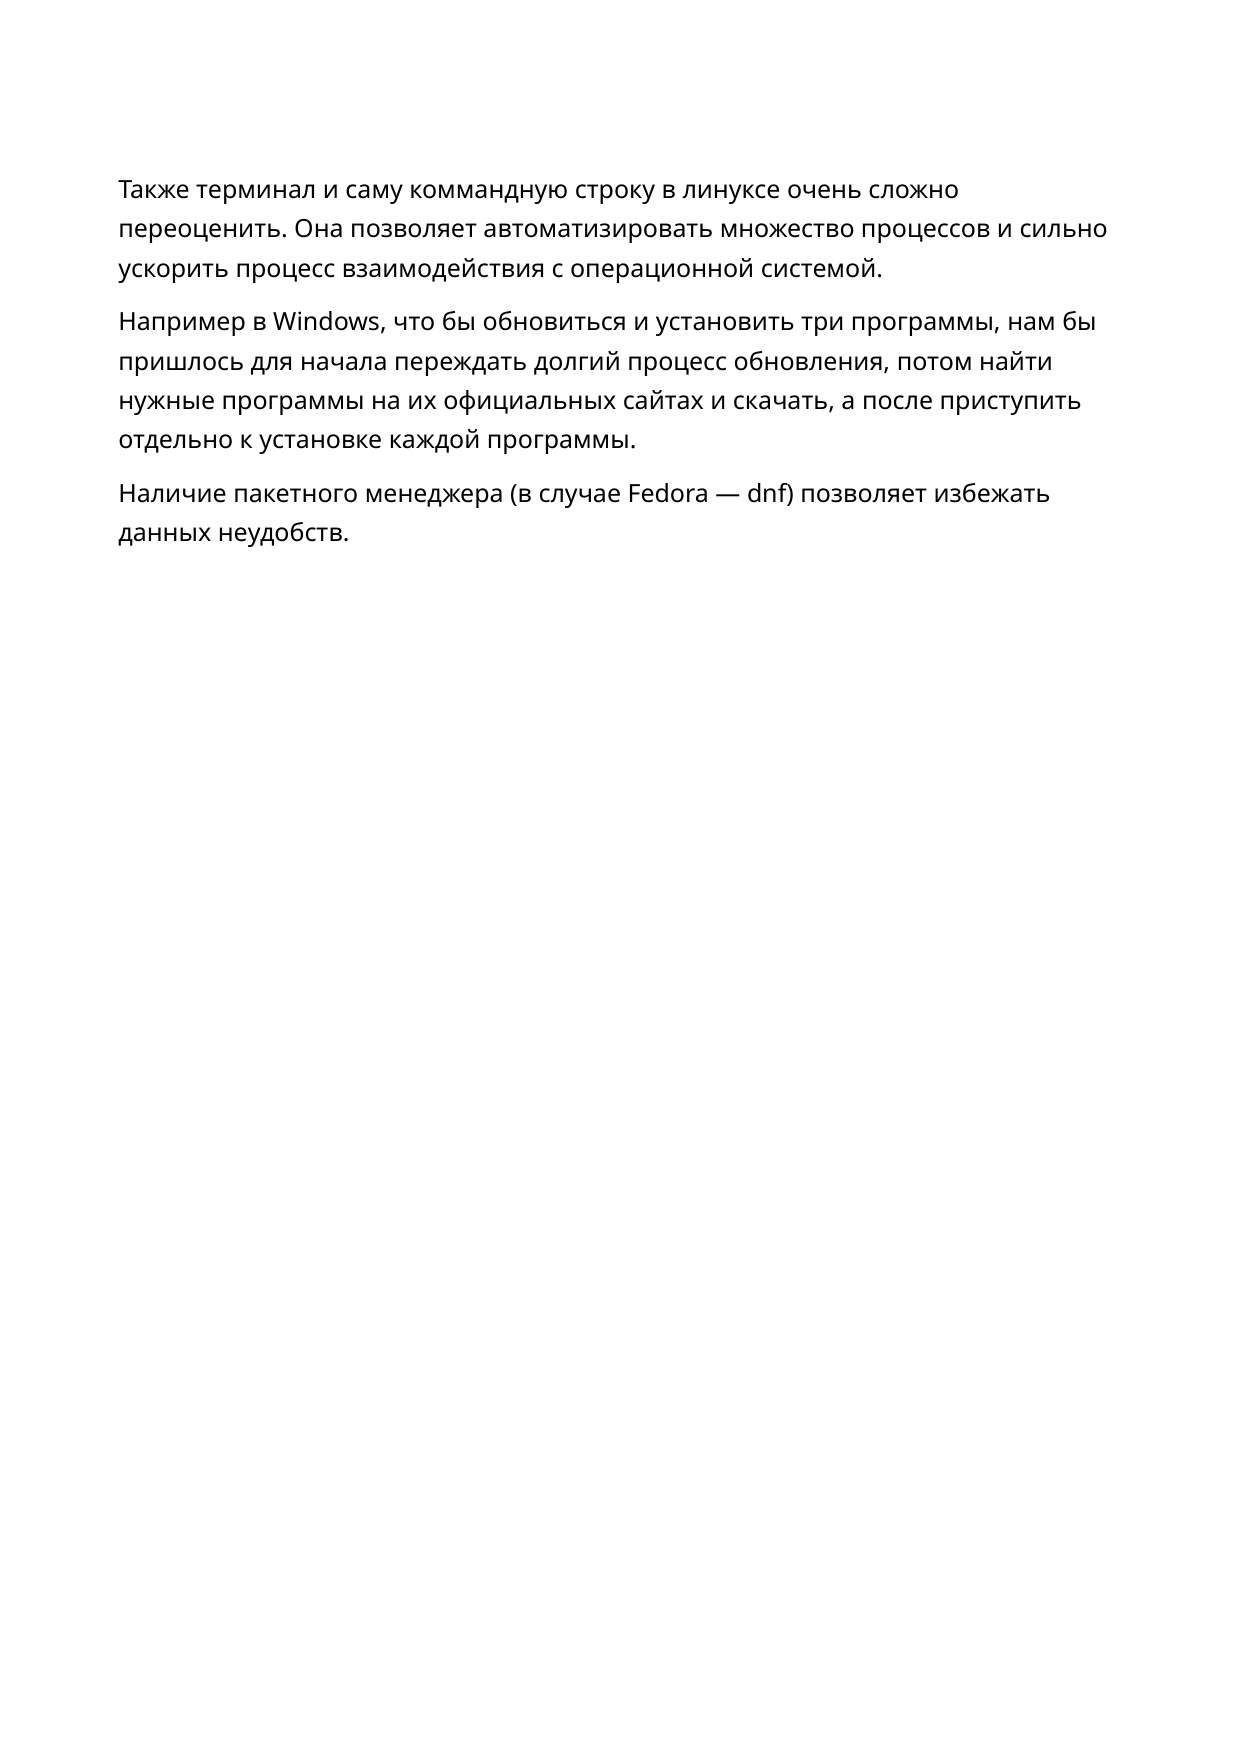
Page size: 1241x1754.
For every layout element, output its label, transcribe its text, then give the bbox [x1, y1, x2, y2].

text Также терминал и саму коммандную строку в линуксе очень сложно переоценить. Она позволяет автоматизировать множество процессов и сильно ускорить процесс взаимодействия с операционной системой. [118, 172, 1122, 284]
text Например в Windows, что бы обновиться и установить три программы, нам бы пришлось для начала переждать долгий процесс обновления, потом найти нужные программы на их официальных сайтах и скачать, а после приступить отдельно к установке каждой программы. [118, 304, 1122, 456]
text Наличие пакетного менеджера (в случае Fedora — dnf) позволяет избежать данных неудобств. [118, 475, 1122, 548]
